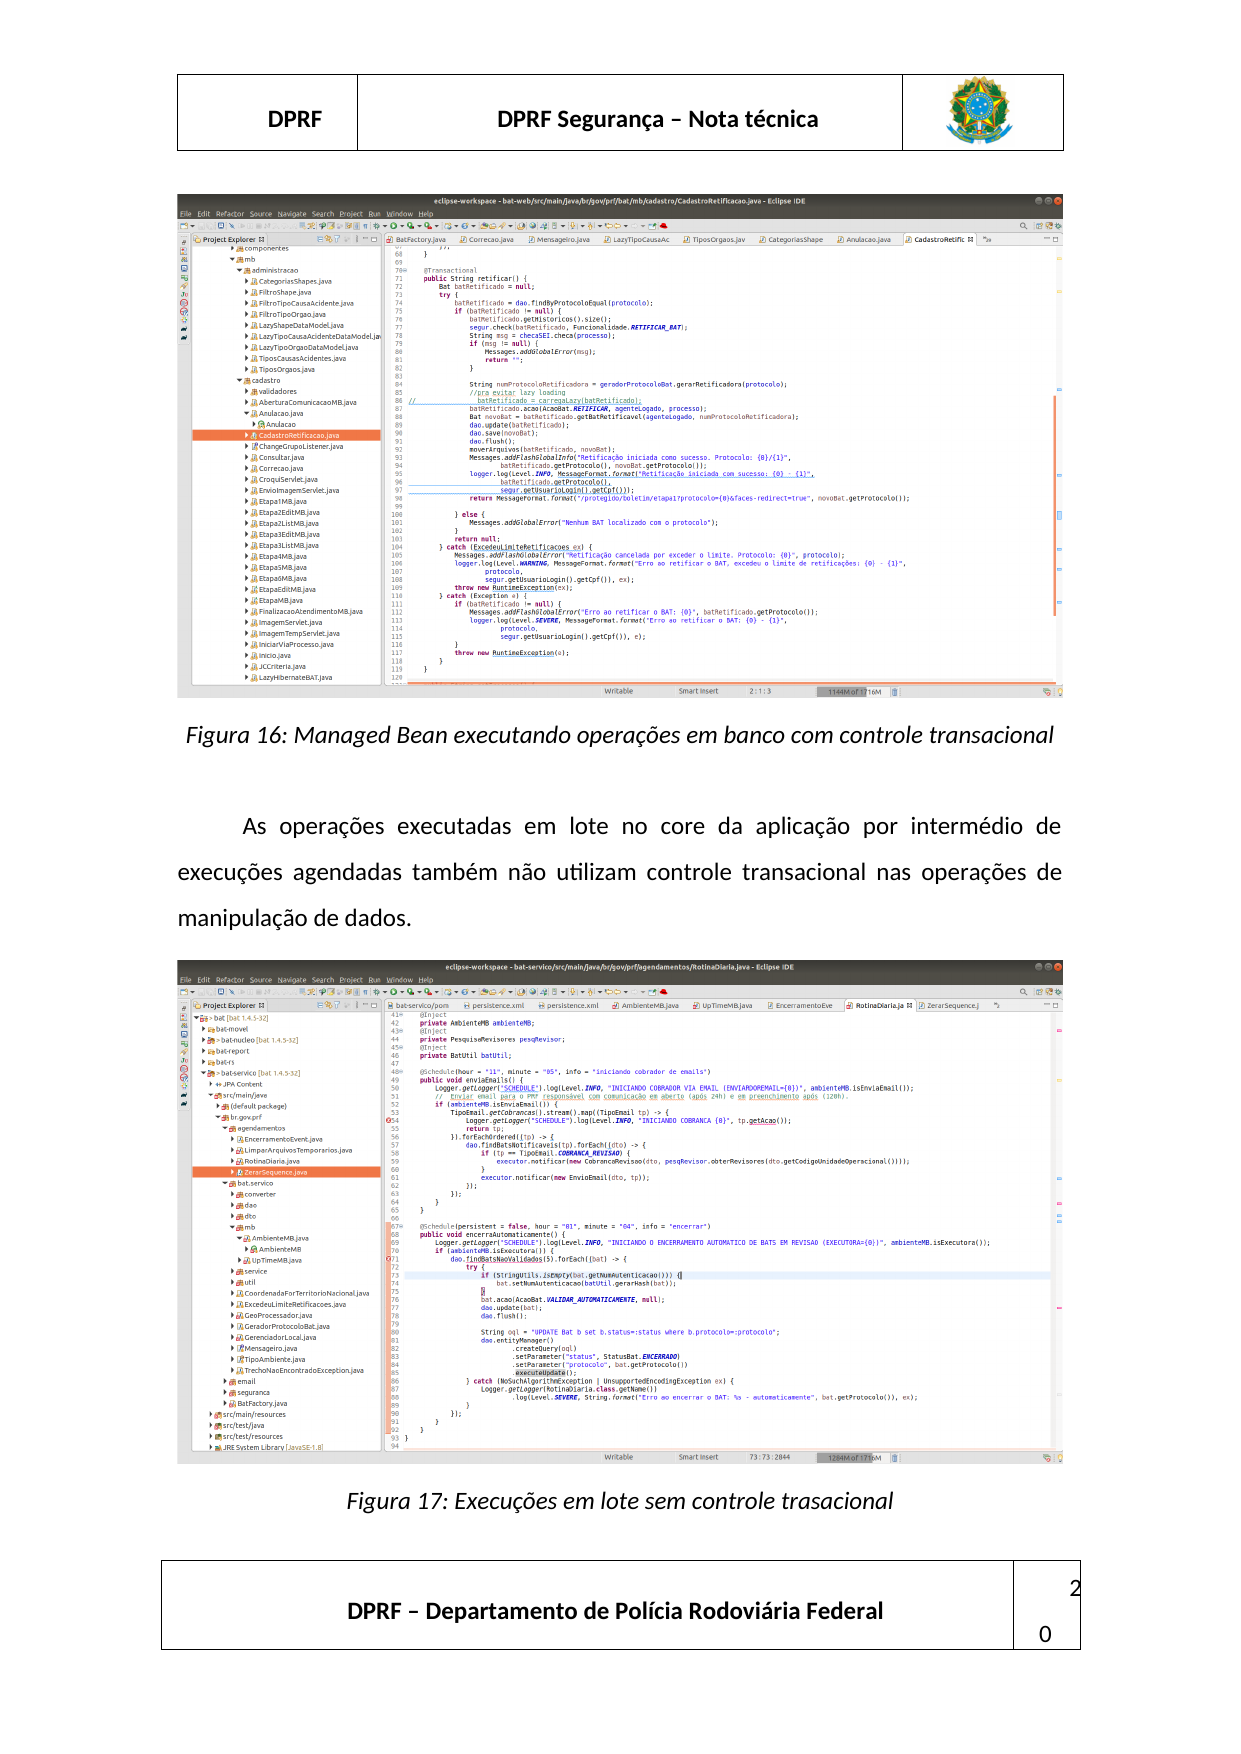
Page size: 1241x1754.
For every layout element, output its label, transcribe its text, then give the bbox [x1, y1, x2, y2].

picture [944, 75, 1020, 149]
picture [177, 194, 1063, 698]
text As operações executadas em lote no core da aplicação por intermédio de execuções agendadas também não utilizam controle transacional nas operações de manipulação de dados. [177, 887, 1063, 932]
text Figura 16: Managed Bean executando operações em banco com controle transacional [177, 698, 1063, 749]
text As operações executadas em lote no core da aplicação por intermédio de execuções agendadas também não utilizam controle transacional nas operações de manipulação de dados. [177, 810, 1063, 856]
text Figura 17: Execuções em lote sem controle trasacional [177, 1464, 1063, 1515]
picture [177, 960, 1063, 1464]
